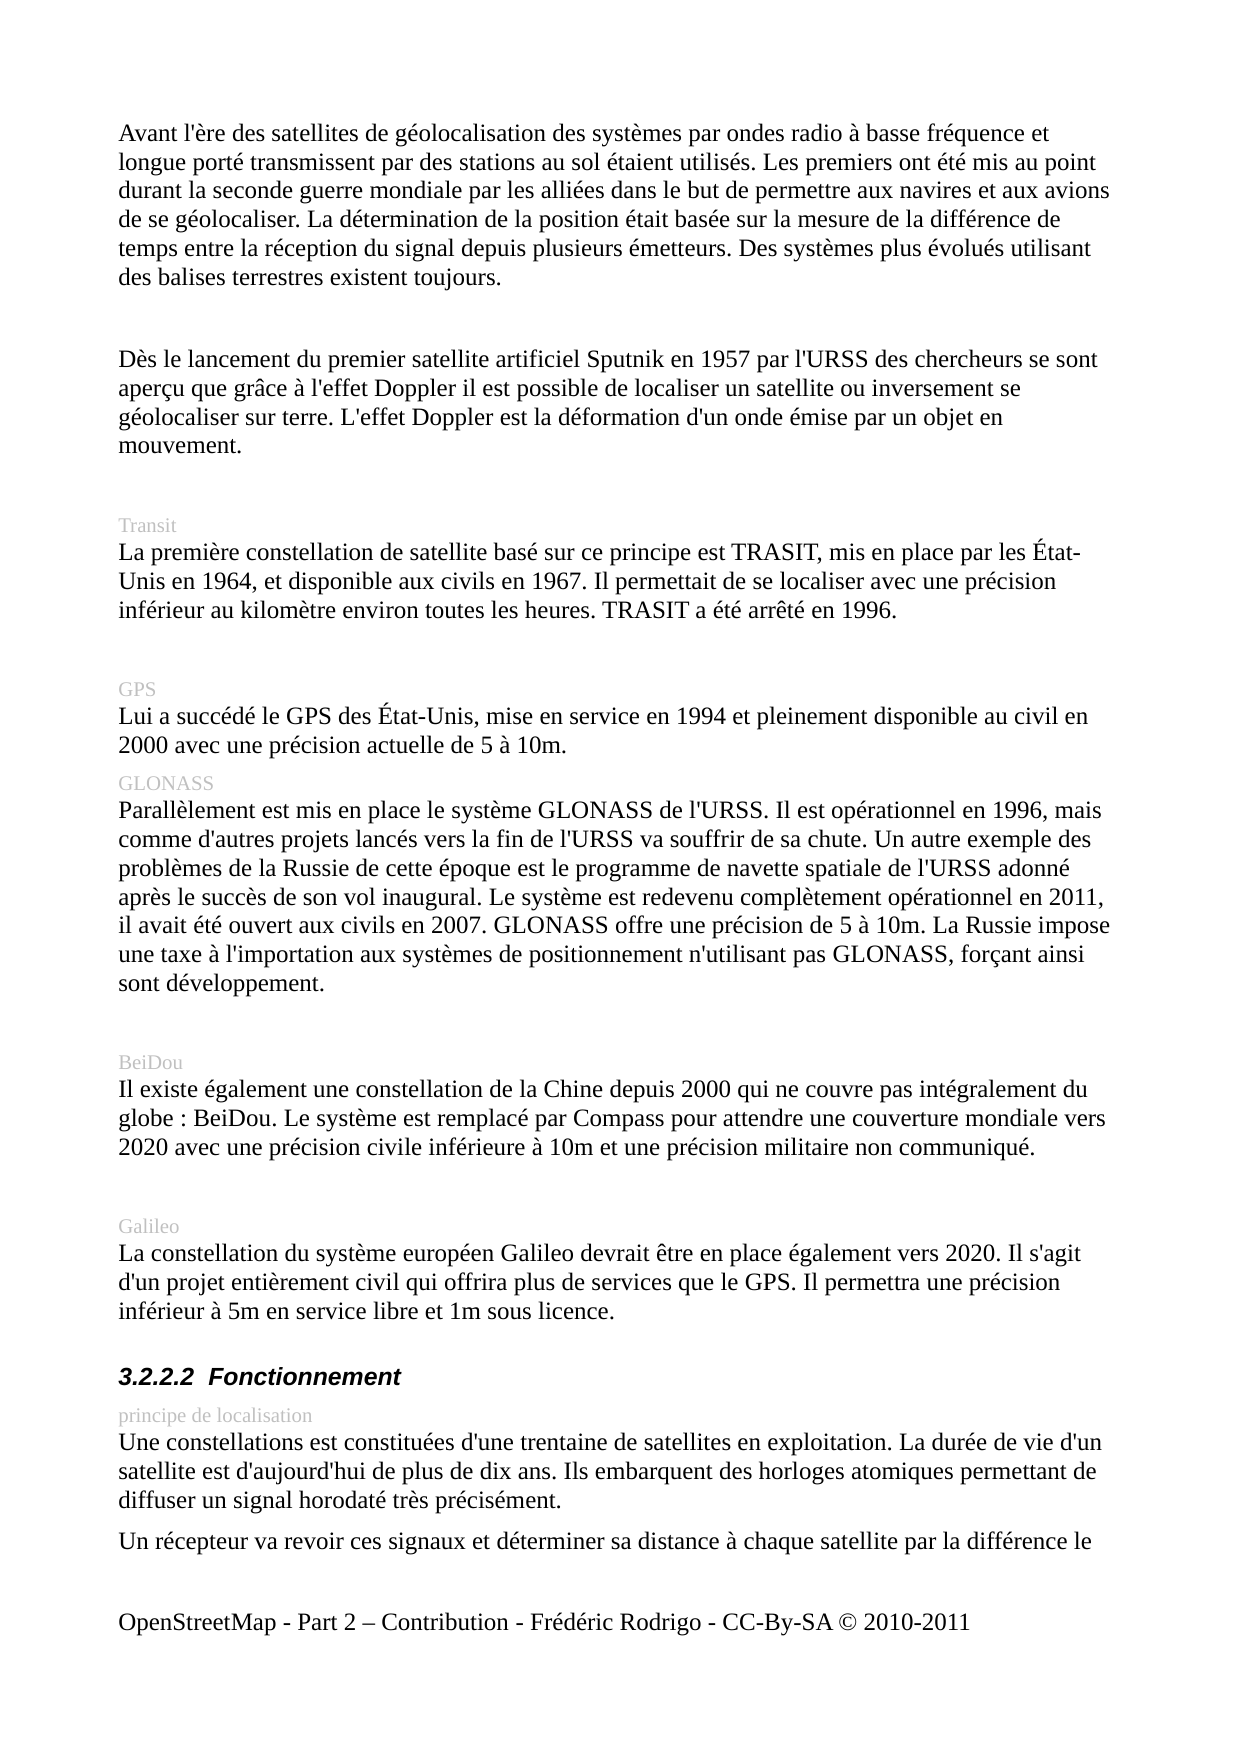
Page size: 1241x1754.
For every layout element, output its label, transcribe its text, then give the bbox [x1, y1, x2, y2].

text Un récepteur va revoir ces signaux et déterminer sa distance à chaque satellite par la différence le [118, 1526, 1122, 1555]
text Transit [118, 513, 1122, 537]
text La première constellation de satellite basé sur ce principe est TRASIT, mis en place par les État-Unis en 1964, et disponible aux civils en 1967. Il permettait de se localiser avec une précision inférieur au kilomètre environ toutes les heures. TRASIT a été arrêté en 1996. [118, 537, 1122, 623]
text Galileo [118, 1214, 1122, 1238]
text Une constellations est constituées d'une trentaine de satellites en exploitation. La durée de vie d'un satellite est d'aujourd'hui de plus de dix ans. Ils embarquent des horloges atomiques permettant de diffuser un signal horodaté très précisément. [118, 1427, 1122, 1513]
text principe de localisation [118, 1403, 1122, 1427]
text Lui a succédé le GPS des État-Unis, mise en service en 1994 et pleinement disponible au civil en 2000 avec une précision actuelle de 5 à 10m. [118, 701, 1122, 759]
text Avant l'ère des satellites de géolocalisation des systèmes par ondes radio à basse fréquence et longue porté transmissent par des stations au sol étaient utilisés. Les premiers ont été mis au point durant la seconde guerre mondiale par les alliées dans le but de permettre aux navires et aux avions de se géolocaliser. La détermination de la position était basée sur la mesure de la différence de temps entre la réception du signal depuis plusieurs émetteurs. Des systèmes plus évolués utilisant des balises terrestres existent toujours. [118, 118, 1122, 291]
text La constellation du système européen Galileo devrait être en place également vers 2020. Il s'agit d'un projet entièrement civil qui offrira plus de services que le GPS. Il permettra une précision inférieur à 5m en service libre et 1m sous licence. [118, 1238, 1122, 1325]
text GLONASS [118, 771, 1122, 795]
text GPS [118, 677, 1122, 701]
subtitle Fonctionnement [118, 1362, 1122, 1391]
text BeiDou [118, 1050, 1122, 1074]
text Dès le lancement du premier satellite artificiel Sputnik en 1957 par l'URSS des chercheurs se sont aperçu que grâce à l'effet Doppler il est possible de localiser un satellite ou inversement se géolocaliser sur terre. L'effet Doppler est la déformation d'un onde émise par un objet en mouvement. [118, 344, 1122, 459]
text Parallèlement est mis en place le système GLONASS de l'URSS. Il est opérationnel en 1996, mais comme d'autres projets lancés vers la fin de l'URSS va souffrir de sa chute. Un autre exemple des problèmes de la Russie de cette époque est le programme de navette spatiale de l'URSS adonné après le succès de son vol inaugural. Le système est redevenu complètement opérationnel en 2011, il avait été ouvert aux civils en 2007. GLONASS offre une précision de 5 à 10m. La Russie impose une taxe à l'importation aux systèmes de positionnement n'utilisant pas GLONASS, forçant ainsi sont développement. [118, 795, 1122, 997]
text Il existe également une constellation de la Chine depuis 2000 qui ne couvre pas intégralement du globe : BeiDou. Le système est remplacé par Compass pour attendre une couverture mondiale vers 2020 avec une précision civile inférieure à 10m et une précision militaire non communiqué. [118, 1074, 1122, 1161]
